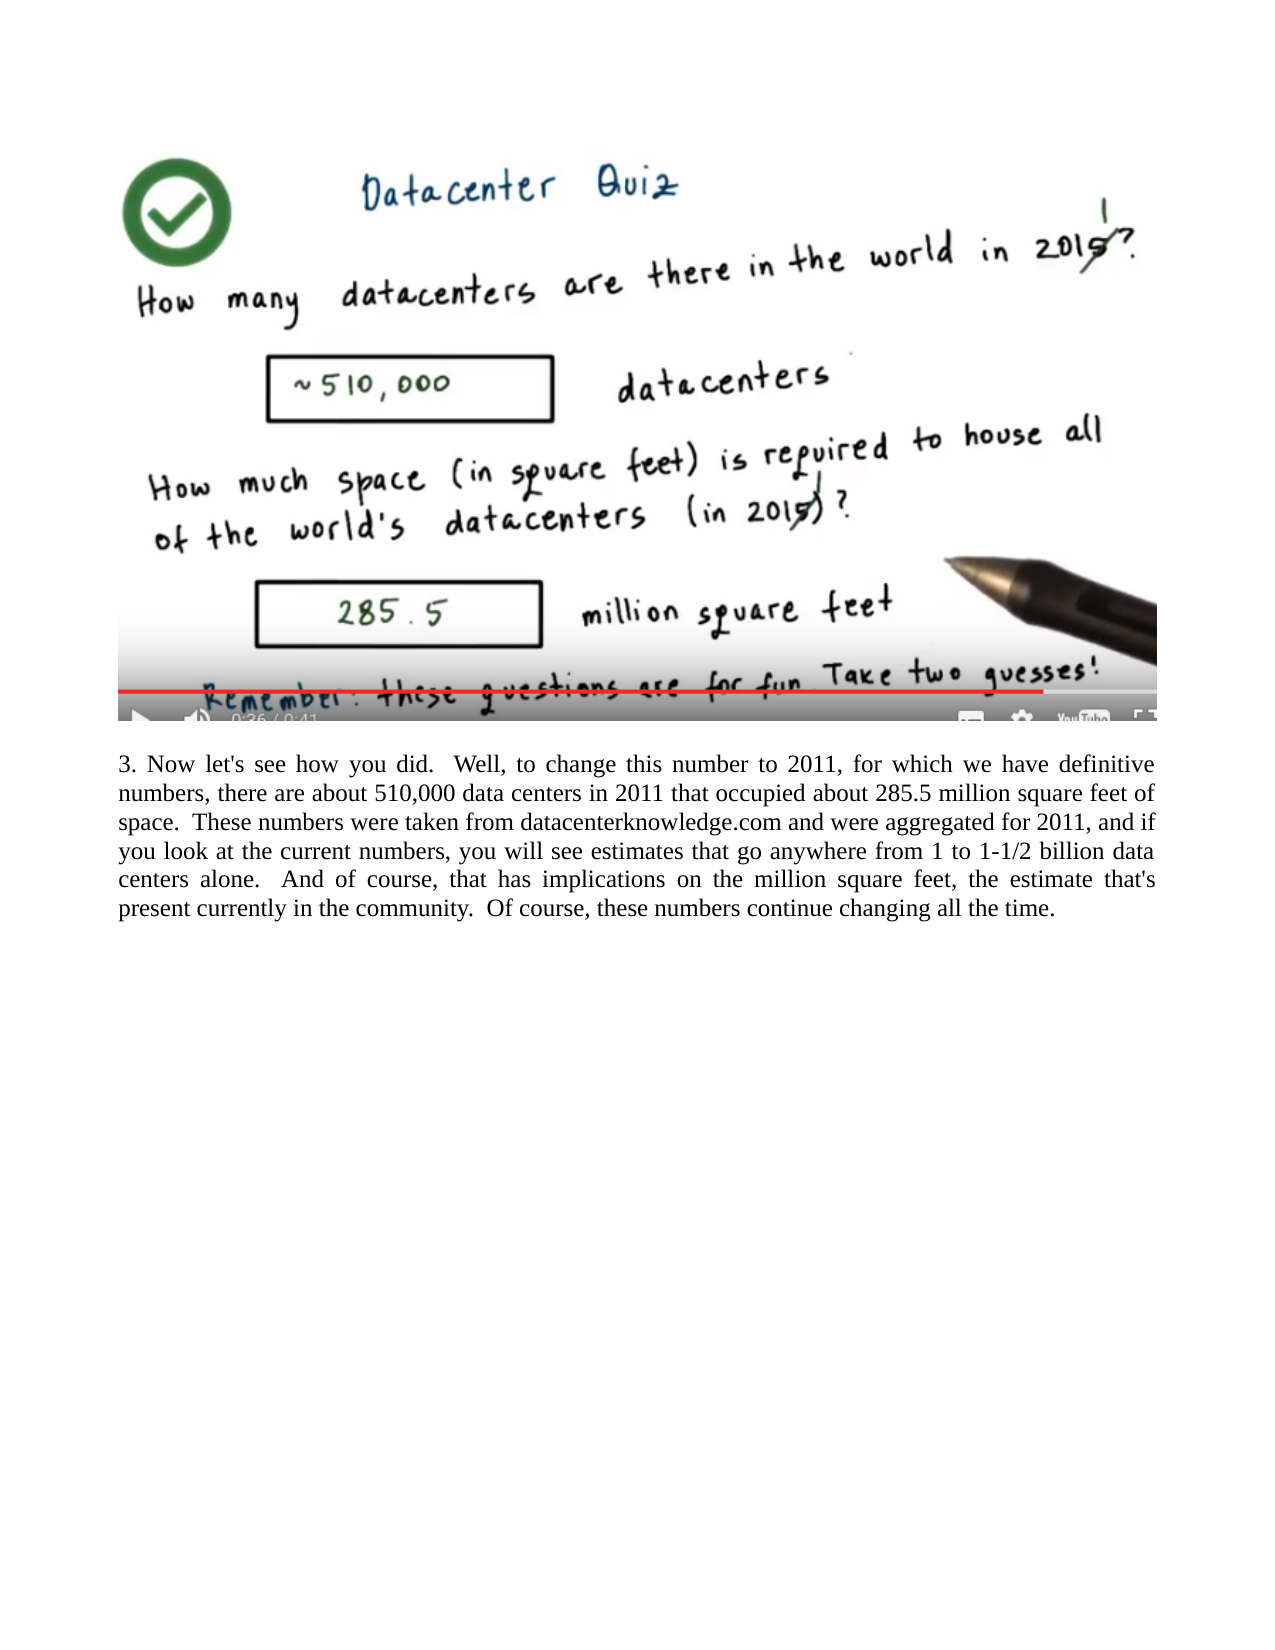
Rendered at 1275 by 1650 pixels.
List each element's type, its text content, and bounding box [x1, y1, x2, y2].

picture [118, 146, 1157, 721]
text 3. Now let's see how you did. Well, to change this number to 2011, for which we have definitive numbers, there are about 510,000 data centers in 2011 that occupied about 285.5 million square feet of space. These numbers were taken from datacenterknowledge.com and were aggregated for 2011, and if you look at the current numbers, you will see estimates that go anywhere from 1 to 1-1/2 billion data centers alone. And of course, that has implications on the million square feet, the estimate that's present currently in the community. Of course, these numbers continue changing all the time. [118, 749, 1157, 922]
